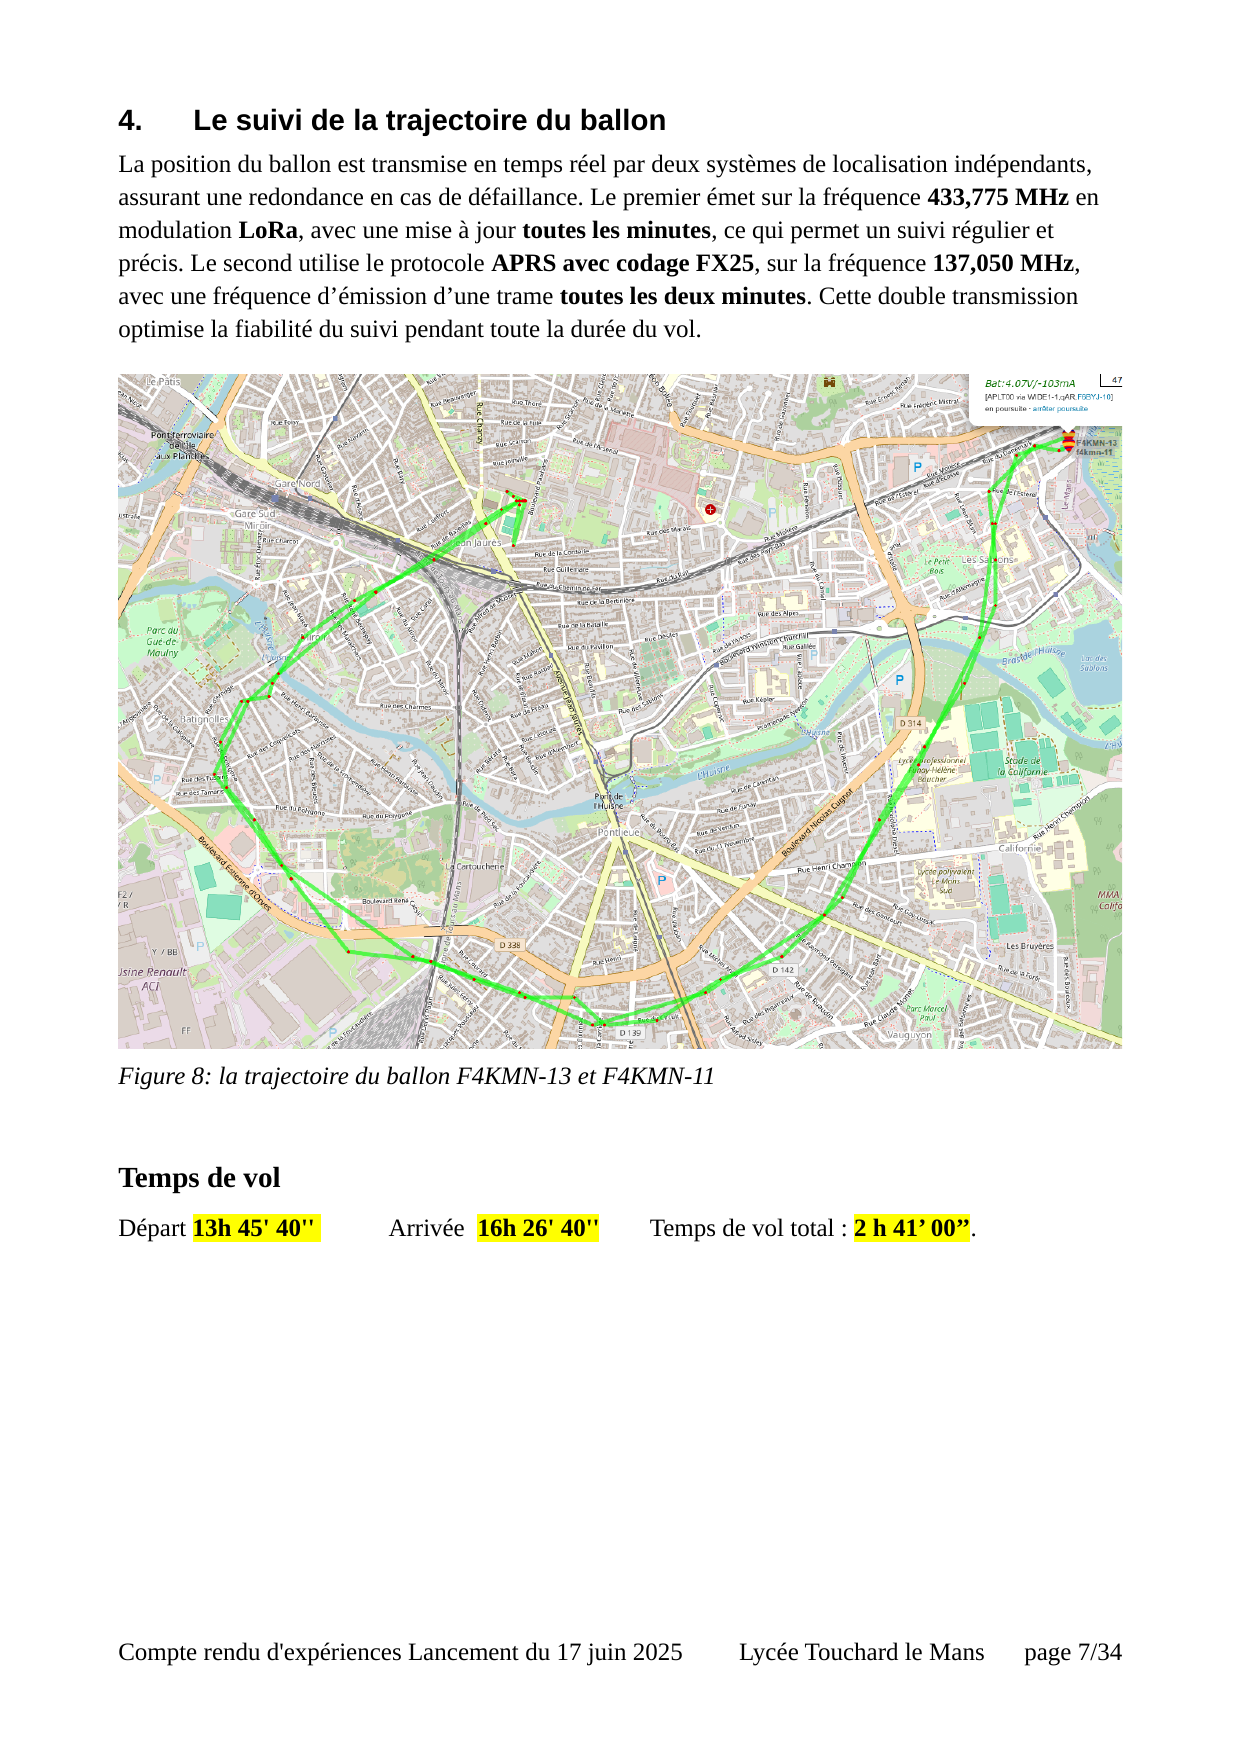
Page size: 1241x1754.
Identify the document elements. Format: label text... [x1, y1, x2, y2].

subtitle Le suivi de la trajectoire du ballon [118, 103, 1122, 137]
text Départ 13h 45' 40'' Arrivée 16h 26' 40'' Temps de vol total : 2 h 41’ 00’’. [118, 1213, 1122, 1242]
text Figure 8: la trajectoire du ballon F4KMN-13 et F4KMN-11 [118, 1049, 1122, 1089]
picture [118, 374, 1123, 1049]
text La position du ballon est transmise en temps réel par deux systèmes de localisation indépendants, assurant une redondance en cas de défaillance. Le premier émet sur la fréquence 433,775 MHz en modulation LoRa, avec une mise à jour toutes les minutes, ce qui permet un suivi régulier et précis. Le second utilise le protocole APRS avec codage FX25, sur la fréquence 137,050 MHz, avec une fréquence d’émission d’une trame toutes les deux minutes. Cette double transmission optimise la fiabilité du suivi pendant toute la durée du vol. [118, 149, 1122, 343]
text Temps de vol [118, 1160, 1122, 1194]
